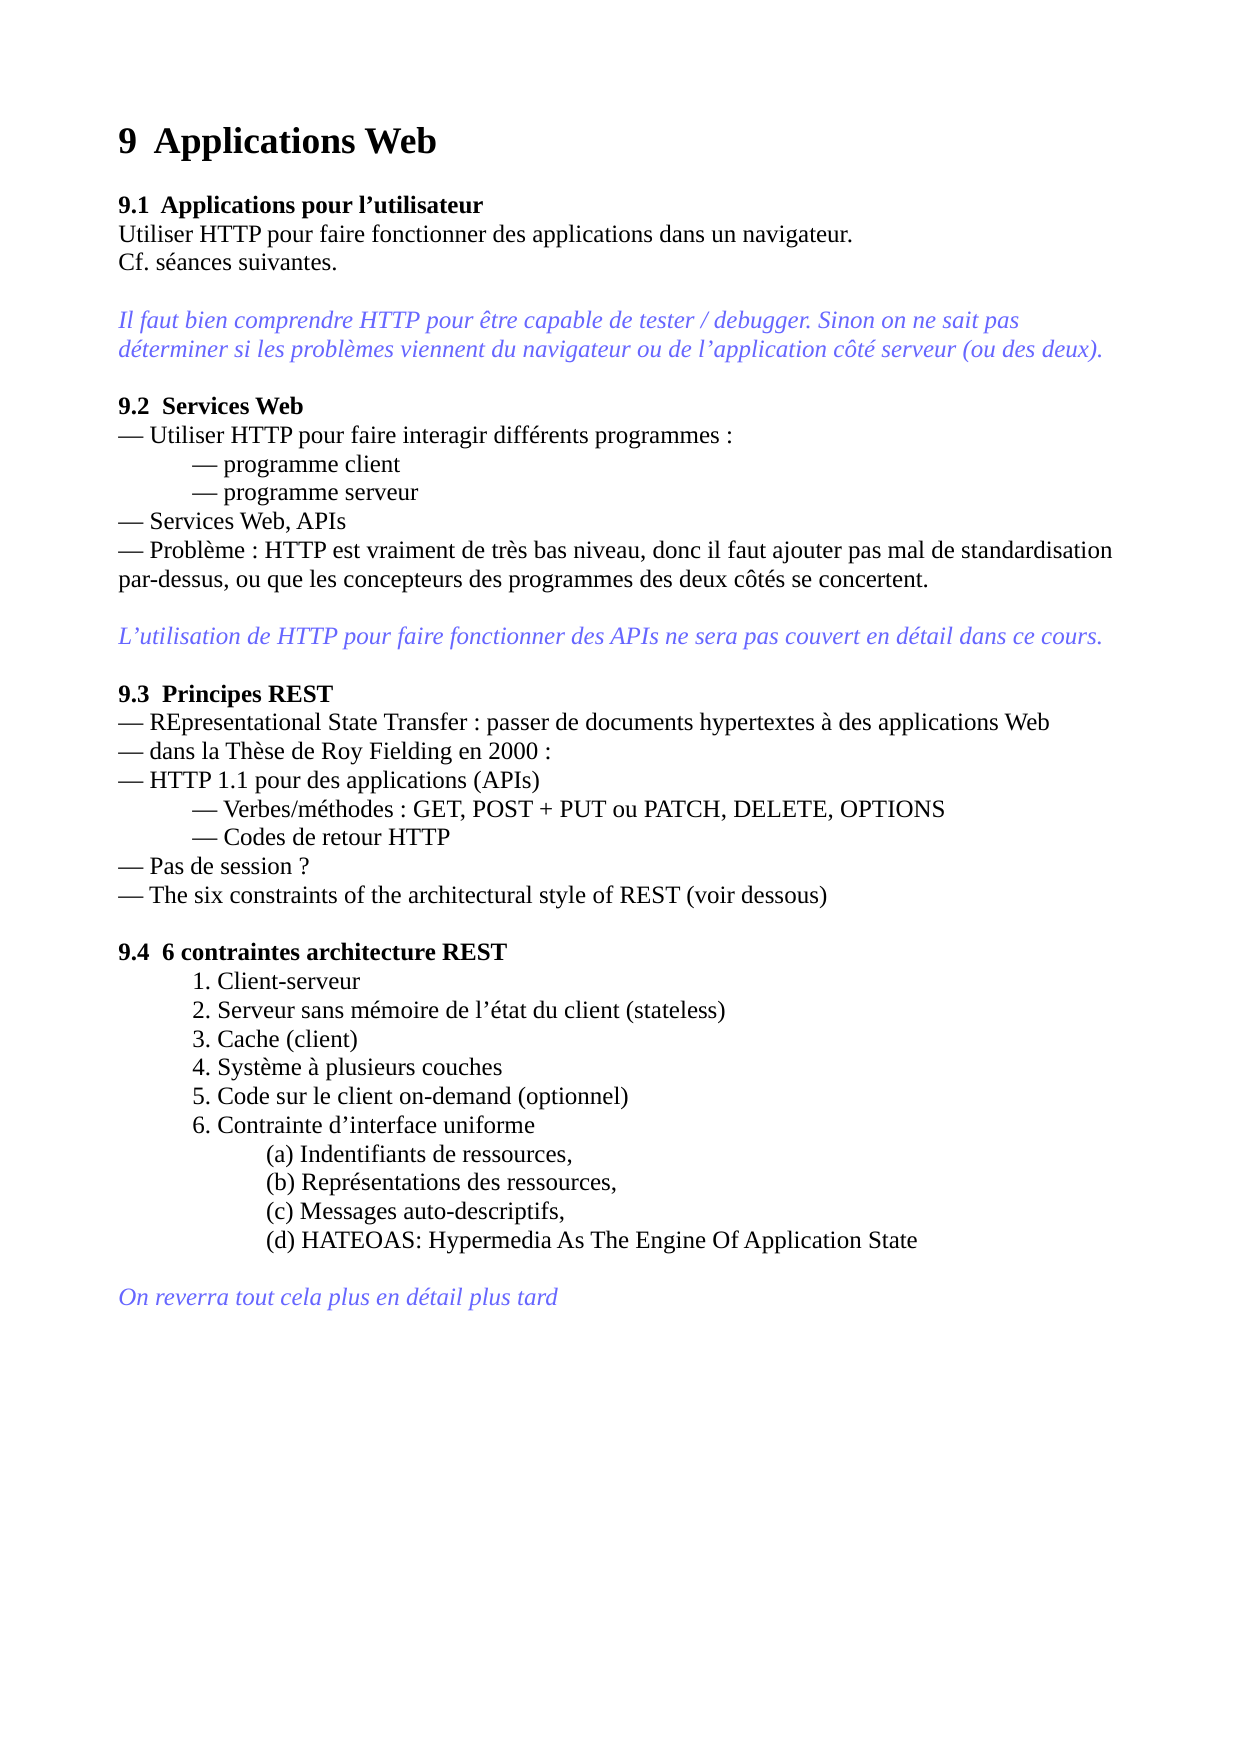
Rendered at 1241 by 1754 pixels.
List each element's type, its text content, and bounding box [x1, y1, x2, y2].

text Il faut bien comprendre HTTP pour être capable de tester / debugger. Sinon on ne sait pas déterminer si les problèmes viennent du navigateur ou de l’application côté serveur (ou des deux). [118, 305, 1122, 362]
text — HTTP 1.1 pour des applications (APIs) [118, 765, 1122, 794]
text — Utiliser HTTP pour faire interagir différents programmes : [118, 420, 1122, 449]
text (b) Représentations des ressources, [118, 1167, 1122, 1196]
text par-dessus, ou que les concepteurs des programmes des deux côtés se concertent. [118, 564, 1122, 592]
text — programme client [118, 449, 1122, 477]
text (d) HATEOAS: Hypermedia As The Engine Of Application State [118, 1225, 1122, 1254]
text — programme serveur [118, 477, 1122, 506]
text (a) Indentifiants de ressources, [118, 1139, 1122, 1167]
text 2. Serveur sans mémoire de l’état du client (stateless) [118, 995, 1122, 1024]
text Utiliser HTTP pour faire fonctionner des applications dans un navigateur. [118, 219, 1122, 247]
text 1. Client-serveur [118, 966, 1122, 995]
text — REpresentational State Transfer : passer de documents hypertextes à des applications Web [118, 707, 1122, 736]
text — The six constraints of the architectural style of REST (voir dessous) [118, 880, 1122, 909]
text 4. Système à plusieurs couches [118, 1052, 1122, 1081]
text — dans la Thèse de Roy Fielding en 2000 : [118, 736, 1122, 765]
text — Problème : HTTP est vraiment de très bas niveau, donc il faut ajouter pas mal de standardisation [118, 535, 1122, 564]
text 6. Contrainte d’interface uniforme [118, 1110, 1122, 1139]
text — Pas de session ? [118, 851, 1122, 880]
text L’utilisation de HTTP pour faire fonctionner des APIs ne sera pas couvert en détail dans ce cours. [118, 621, 1122, 650]
text — Services Web, APIs [118, 506, 1122, 535]
text — Codes de retour HTTP [118, 822, 1122, 851]
text 9.2 Services Web [118, 391, 1122, 420]
text 9 Applications Web [118, 118, 1122, 161]
text Cf. séances suivantes. [118, 247, 1122, 276]
text 5. Code sur le client on-demand (optionnel) [118, 1081, 1122, 1110]
text 9.4 6 contraintes architecture REST [118, 937, 1122, 966]
text 3. Cache (client) [118, 1024, 1122, 1052]
text On reverra tout cela plus en détail plus tard [118, 1282, 1122, 1311]
text 9.1 Applications pour l’utilisateur [118, 190, 1122, 219]
text 9.3 Principes REST [118, 679, 1122, 707]
text — Verbes/méthodes : GET, POST + PUT ou PATCH, DELETE, OPTIONS [118, 794, 1122, 822]
text (c) Messages auto-descriptifs, [118, 1196, 1122, 1225]
